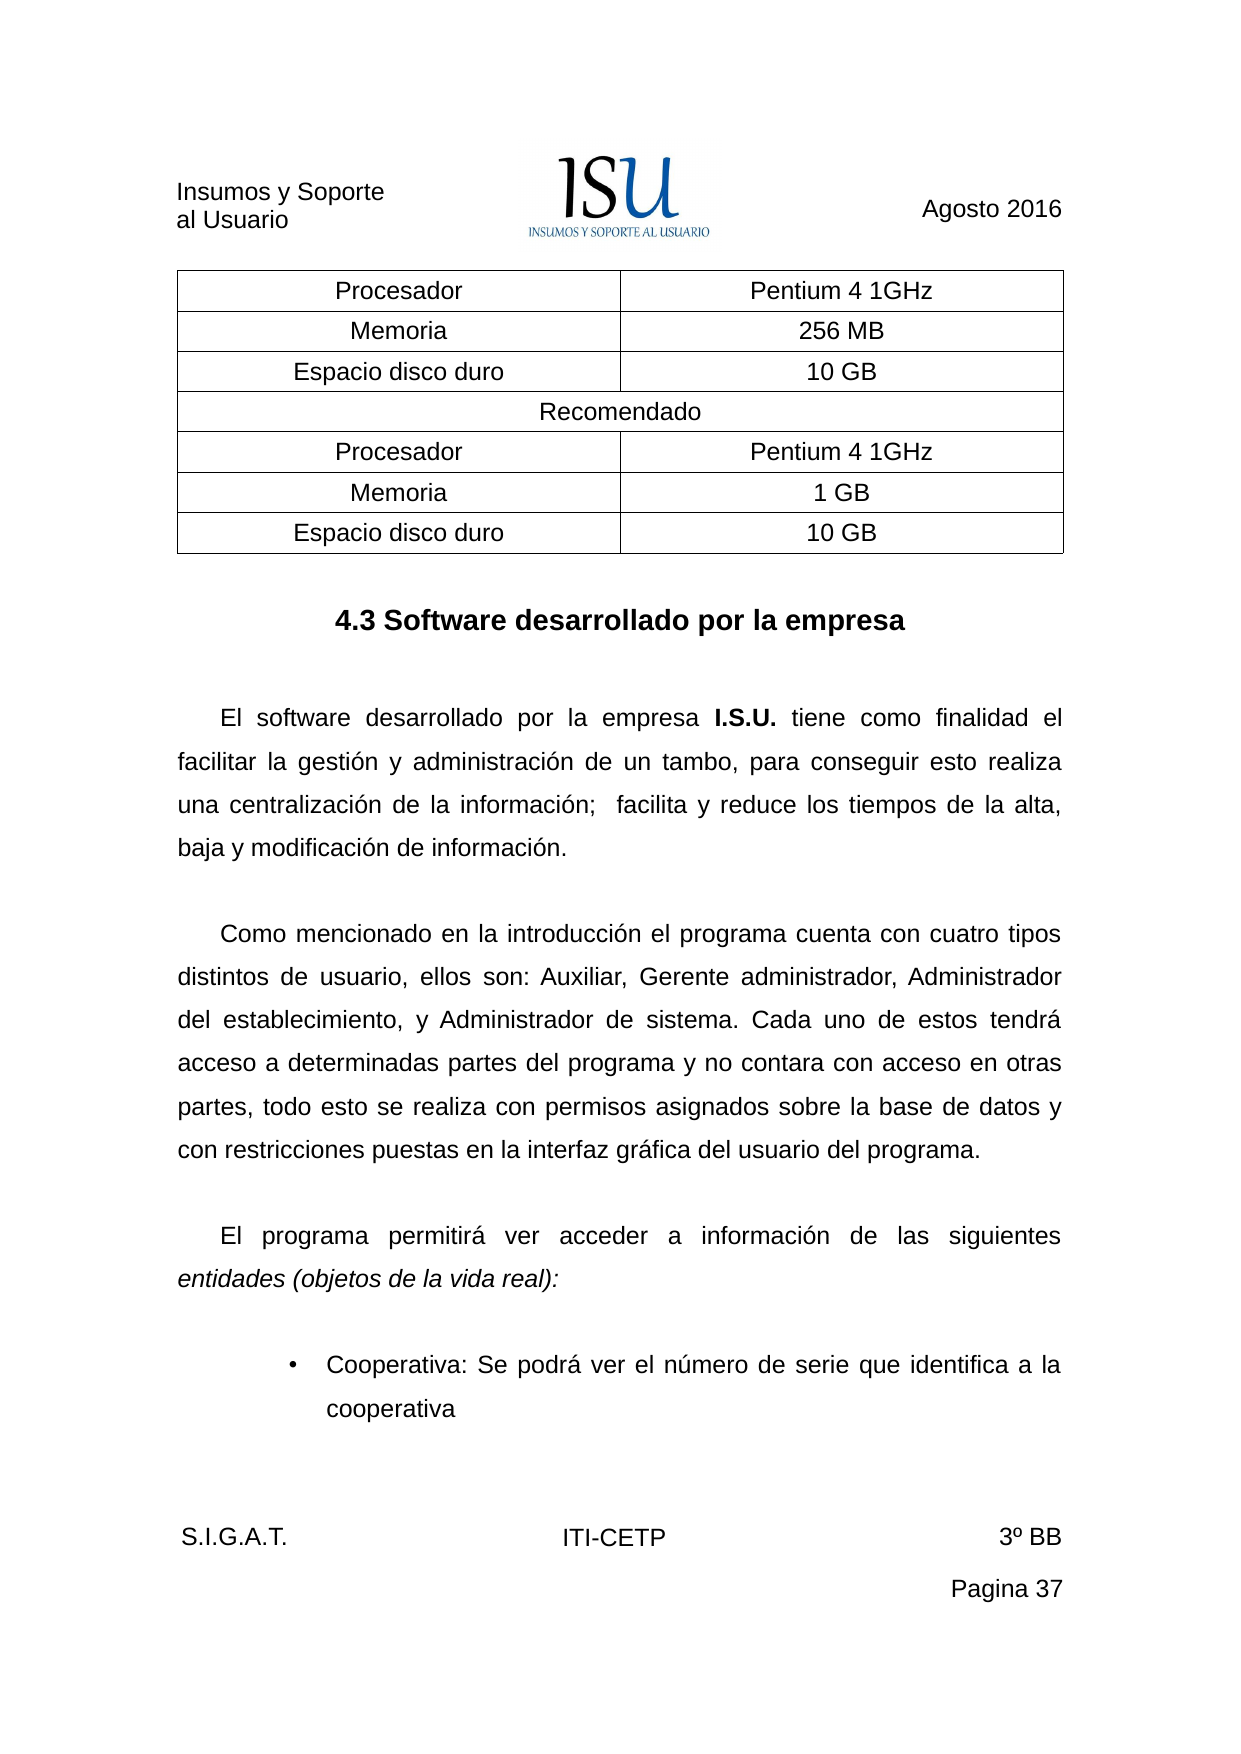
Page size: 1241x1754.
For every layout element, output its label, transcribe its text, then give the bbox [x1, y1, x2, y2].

text 4.3 Software desarrollado por la empresa [177, 603, 1063, 636]
table_cell 256 MB [621, 312, 1063, 351]
list Cooperativa: Se podrá ver el número de serie que identifica a la cooperativa [288, 1350, 1063, 1422]
text El programa permitirá ver acceder a información de las siguientes entidades (objetos de la vida real): [177, 1221, 1063, 1293]
table_cell Procesador [178, 432, 620, 472]
table_cell Espacio disco duro [178, 352, 620, 391]
table_cell Recomendado [178, 392, 1063, 431]
table_cell 10 GB [621, 352, 1063, 391]
text Como mencionado en la introducción el programa cuenta con cuatro tipos distintos de usuario, ellos son: Auxiliar, Gerente administrador, Administrador del establecimiento, y Administrador de sistema. Cada uno de estos tendrá acceso a determinadas partes del programa y no contara con acceso en otras partes, todo esto se realiza con permisos asignados sobre la base de datos y con restricciones puestas en la interfaz gráfica del usuario del programa. [177, 919, 1063, 1163]
table_cell Procesador [178, 271, 620, 311]
table_cell Espacio disco duro [178, 513, 620, 552]
table_cell Pentium 4 1GHz [621, 432, 1063, 472]
table_cell Memoria [178, 473, 620, 512]
picture [517, 138, 723, 252]
table_cell Pentium 4 1GHz [621, 271, 1063, 311]
table_cell 1 GB [621, 473, 1063, 512]
table_cell Memoria [178, 312, 620, 351]
table_cell 10 GB [621, 513, 1063, 552]
text El software desarrollado por la empresa I.S.U. tiene como finalidad el facilitar la gestión y administración de un tambo, para conseguir esto realiza una centralización de la información; facilita y reduce los tiempos de la alta, baja y modificación de información. [177, 703, 1063, 862]
